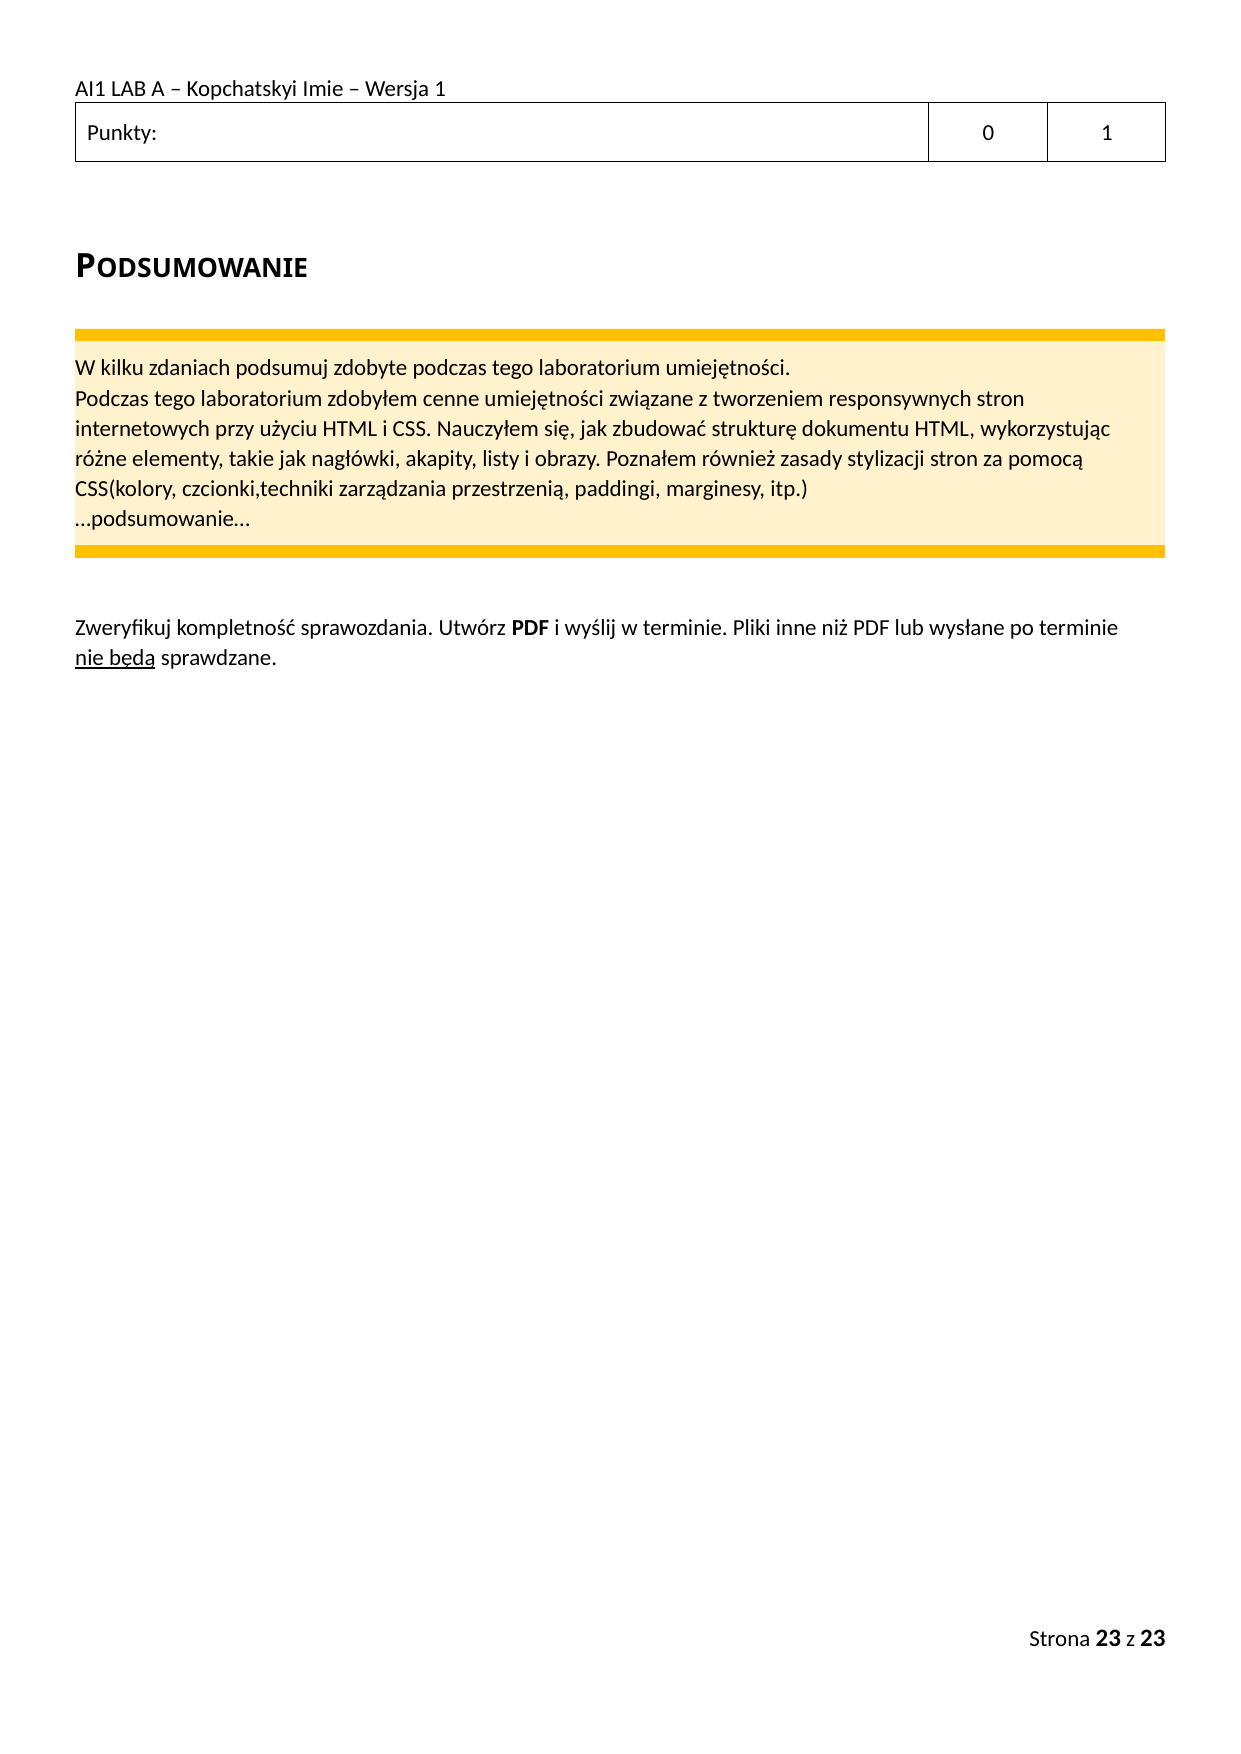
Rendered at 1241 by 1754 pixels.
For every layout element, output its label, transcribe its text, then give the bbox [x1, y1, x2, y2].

text Podczas tego laboratorium zdobyłem cenne umiejętności związane z tworzeniem responsywnych stron internetowych przy użyciu HTML i CSS. Nauczyłem się, jak zbudować strukturę dokumentu HTML, wykorzystując różne elementy, takie jak nagłówki, akapity, listy i obrazy. Poznałem również zasady stylizacji stron za pomocą CSS(kolory, czcionki,techniki zarządzania przestrzenią, paddingi, marginesy, itp.) [75, 359, 1165, 479]
text W kilku zdaniach podsumuj zdobyte podczas tego laboratorium umiejętności. [75, 341, 1165, 359]
table_header 1 [1048, 103, 1165, 161]
table_header 0 [929, 103, 1047, 161]
text Zweryfikuj kompletność sprawozdania. Utwórz PDF i wyślij w terminie. Pliki inne niż PDF lub wysłane po terminie nie będą sprawdzane. [75, 613, 1165, 671]
subtitle Podsumowanie [75, 242, 1165, 287]
text …podsumowanie… [75, 479, 1165, 545]
table_header Punkty: [76, 103, 928, 161]
